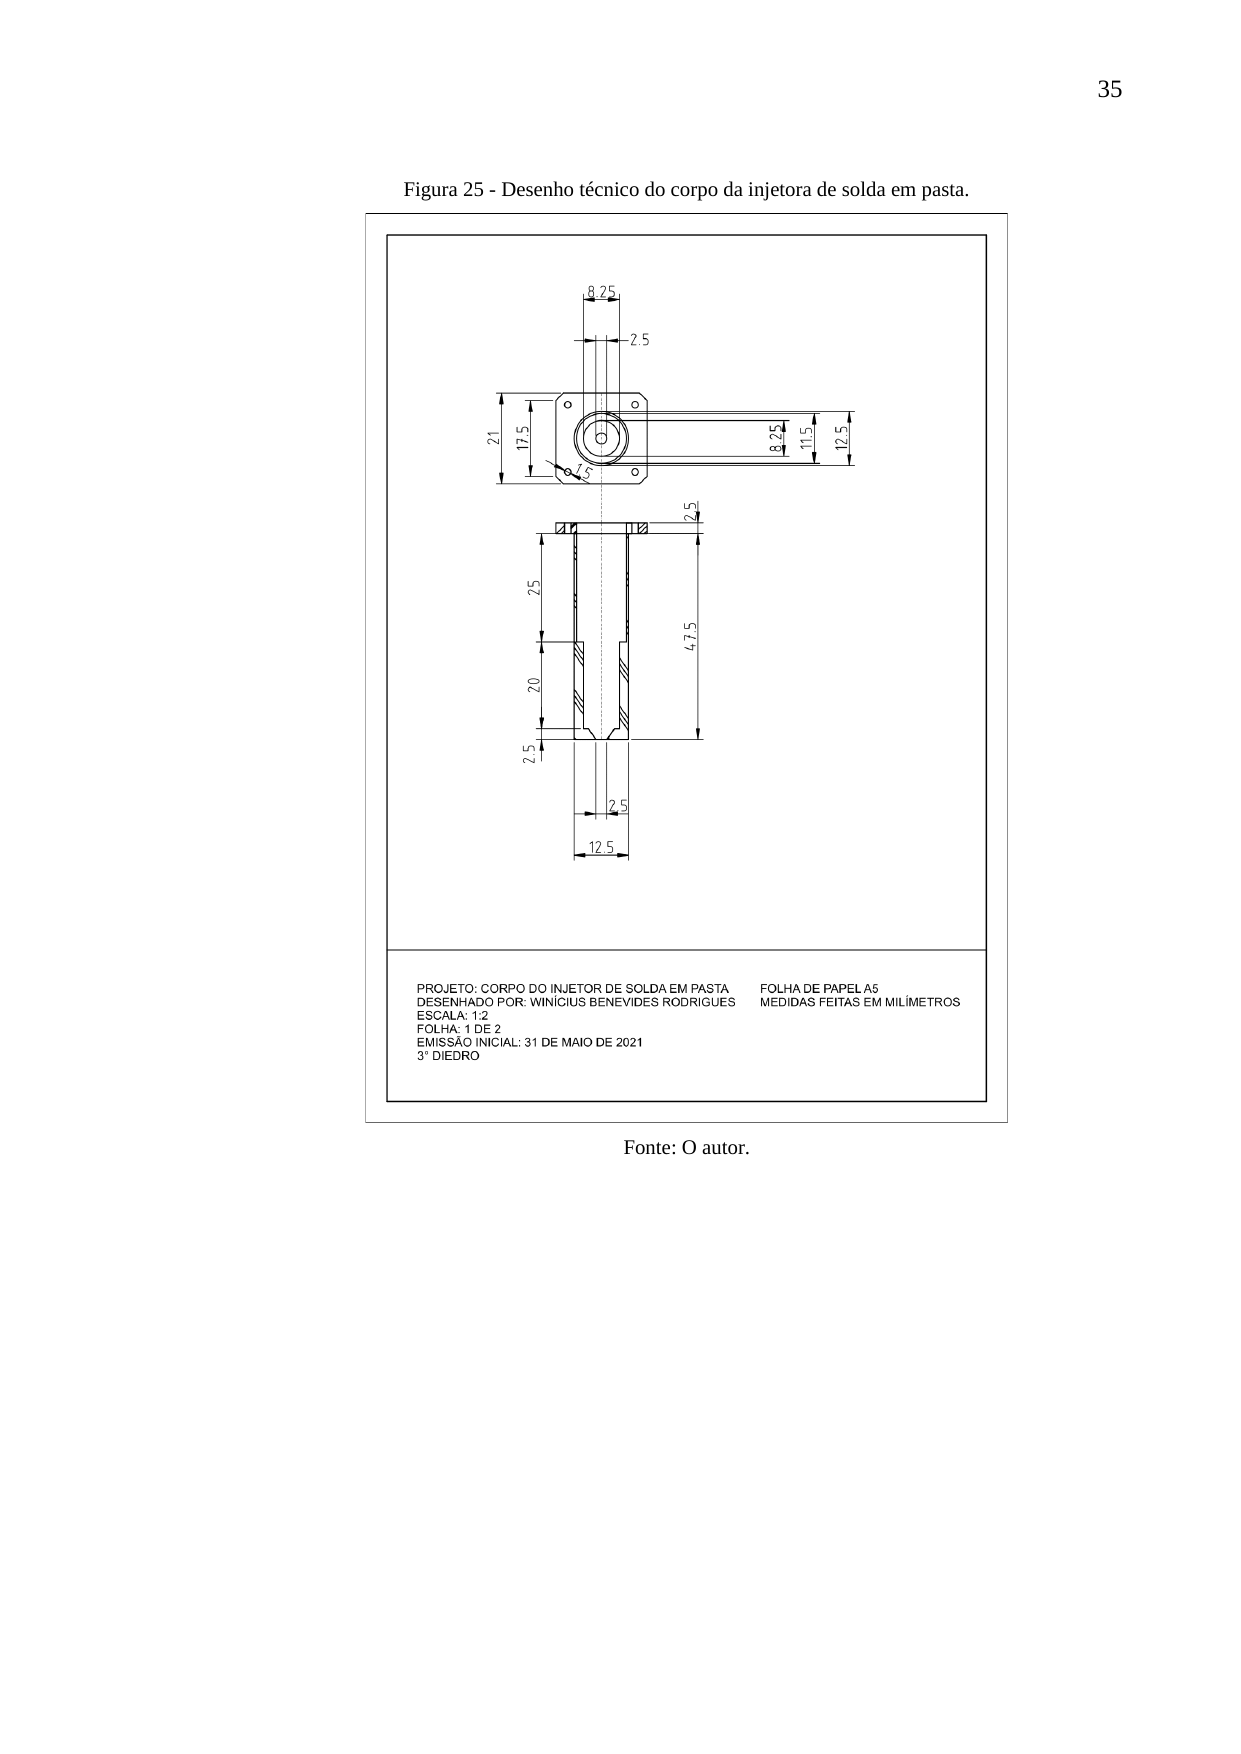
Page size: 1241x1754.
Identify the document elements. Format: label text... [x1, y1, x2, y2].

picture [365, 213, 1008, 1123]
text Fonte: O autor. [177, 1135, 1122, 1159]
text Figura 25 - Desenho técnico do corpo da injetora de solda em pasta. [177, 177, 1122, 201]
